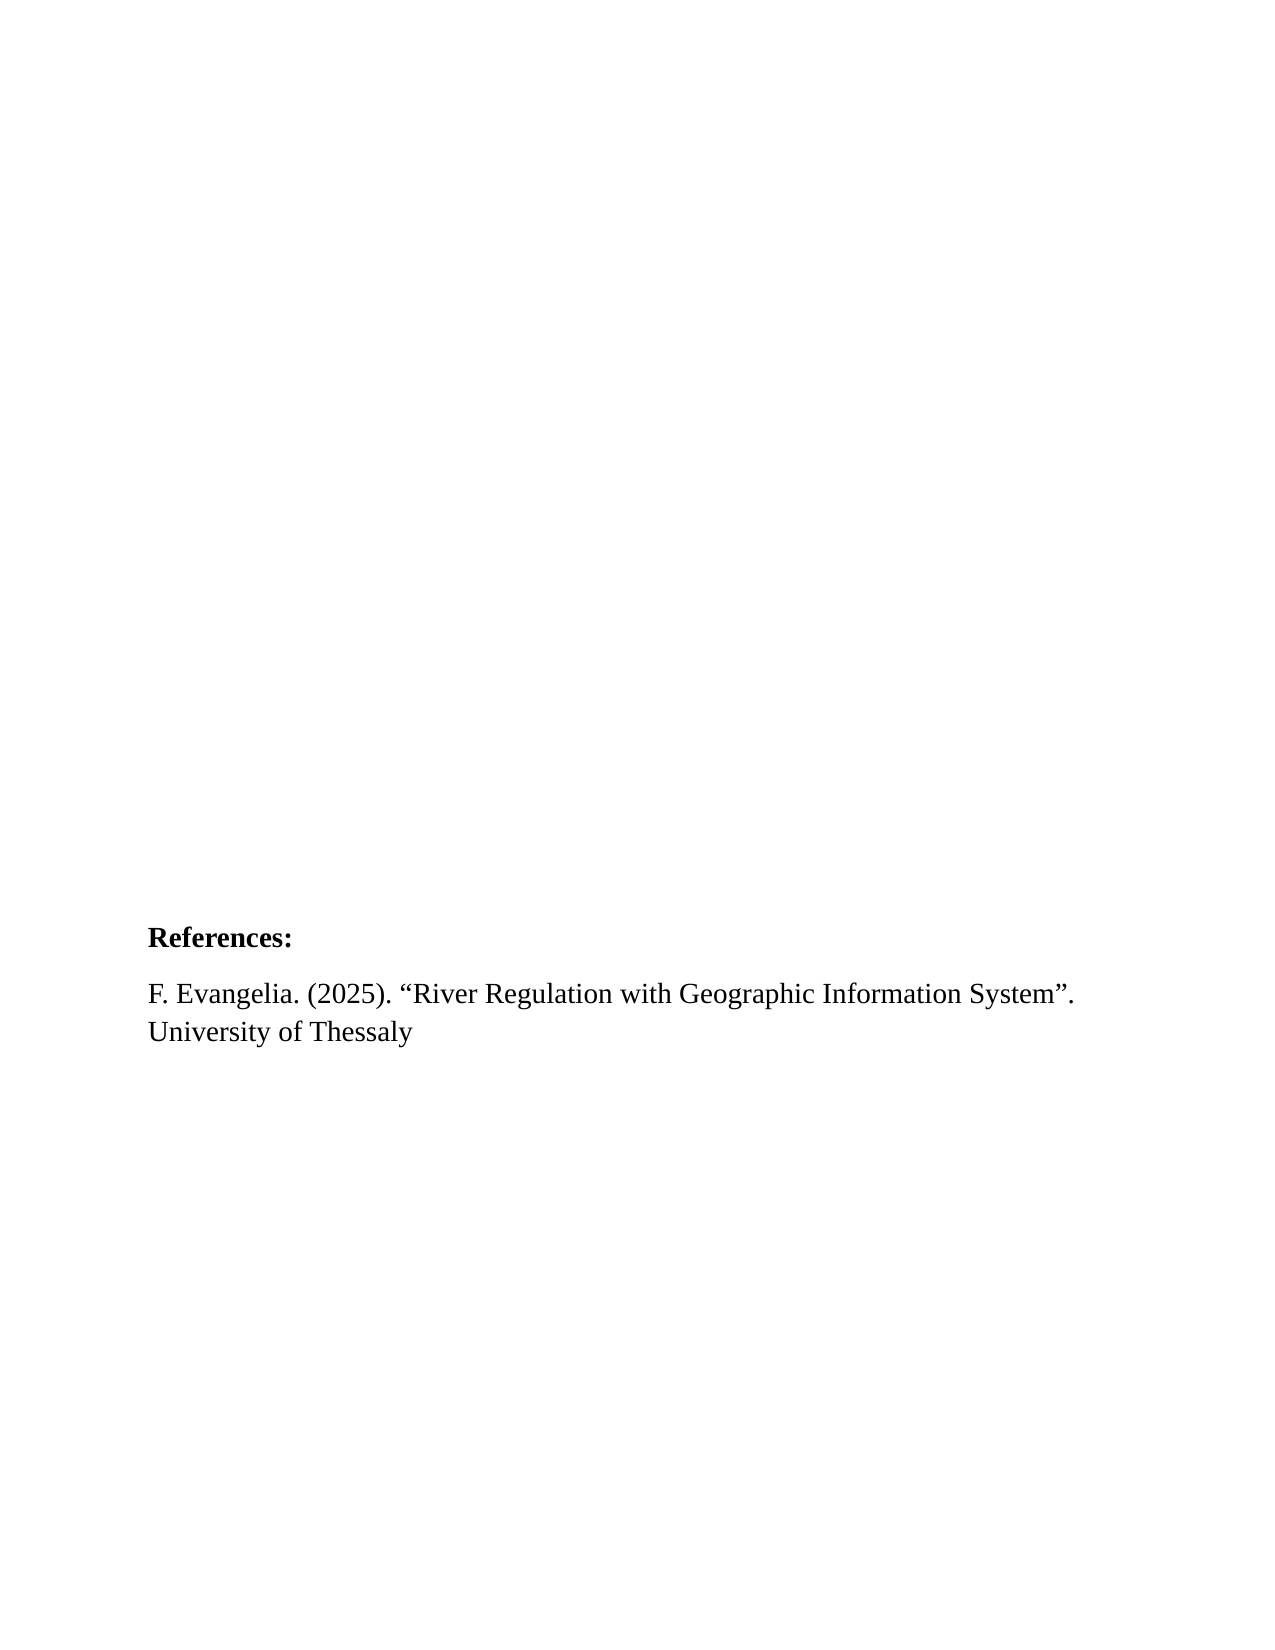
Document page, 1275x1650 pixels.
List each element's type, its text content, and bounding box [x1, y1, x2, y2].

text F. Evangelia. (2025). “River Regulation with Geographic Information System”. University of Thessaly [148, 976, 1127, 1048]
text References: [148, 921, 1127, 954]
